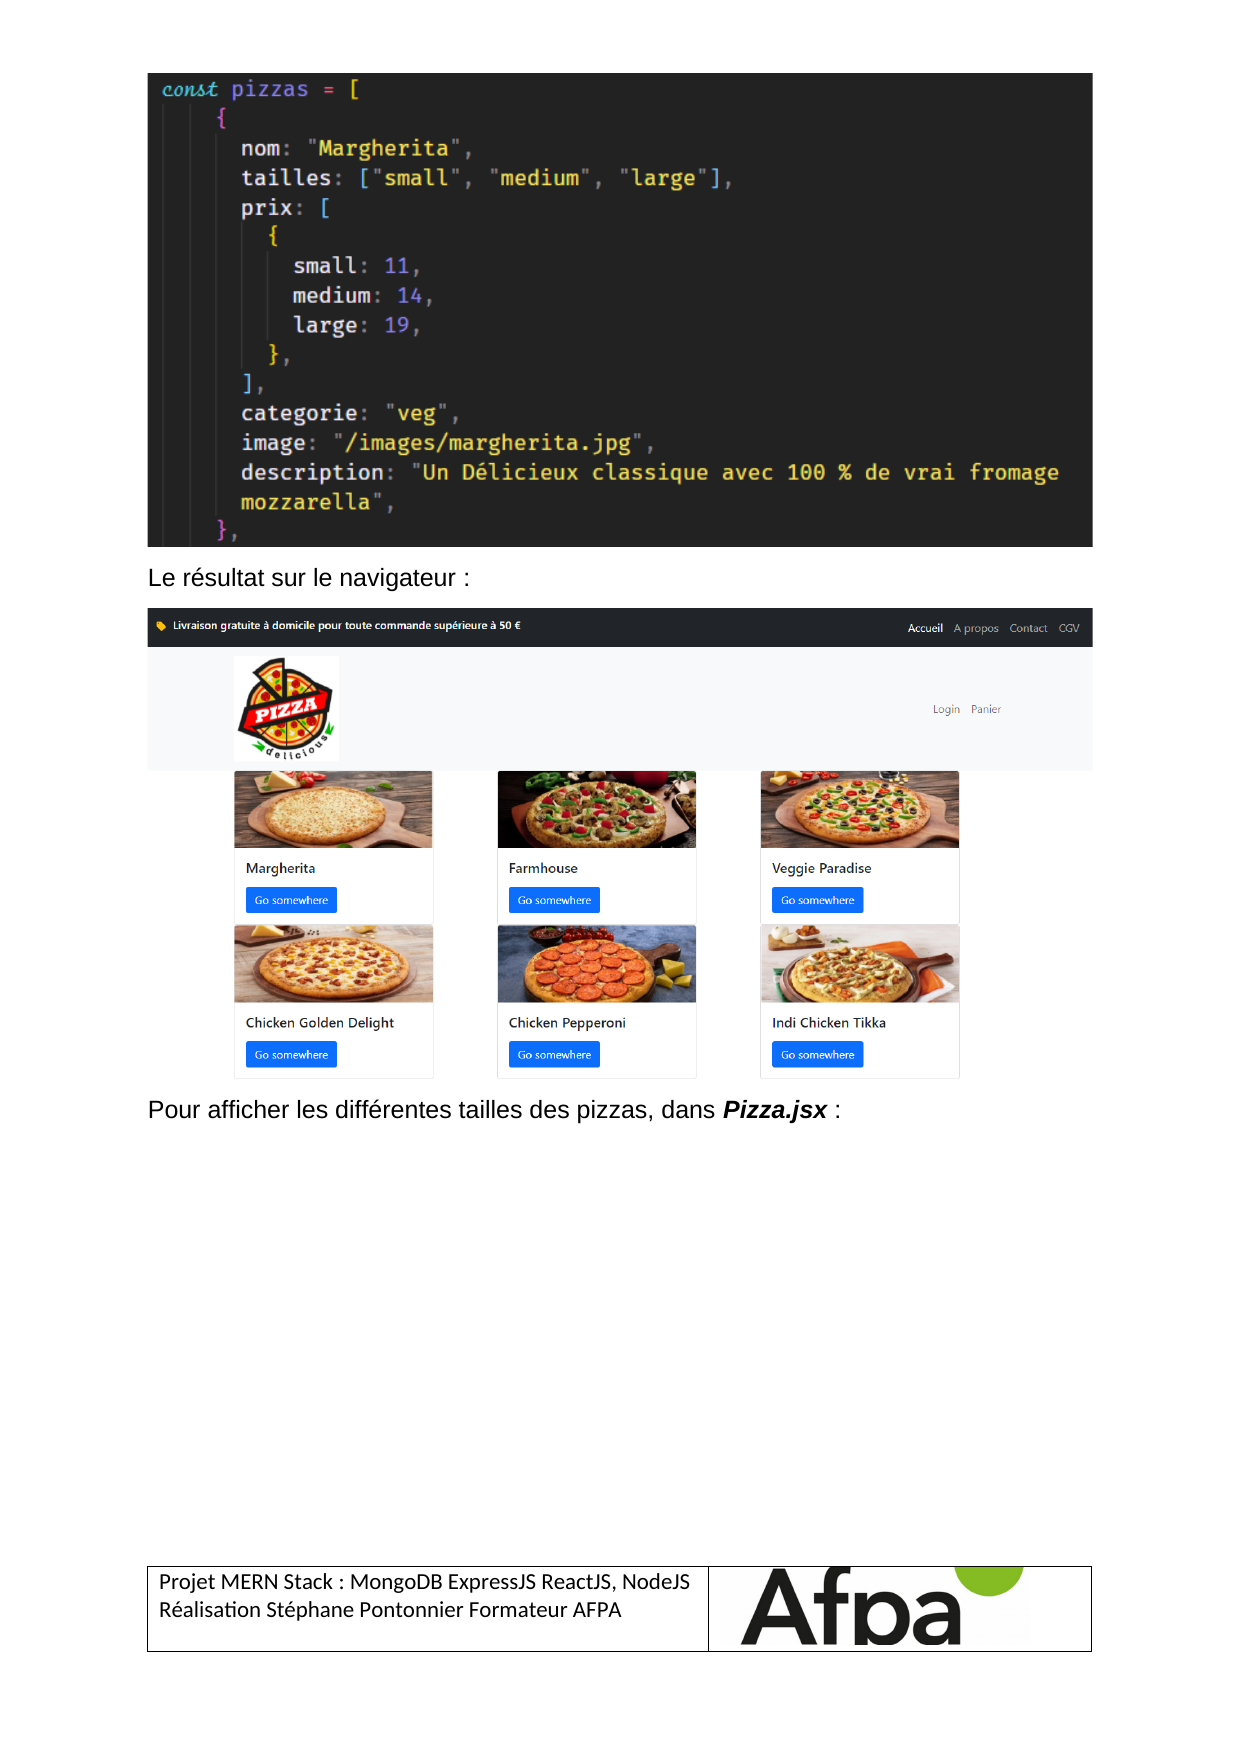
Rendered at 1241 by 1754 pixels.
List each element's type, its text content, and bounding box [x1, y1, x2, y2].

text Pour afficher les différentes tailles des pizzas, dans Pizza.jsx : [148, 1095, 1093, 1124]
text Le résultat sur le navigateur : [148, 563, 1093, 592]
